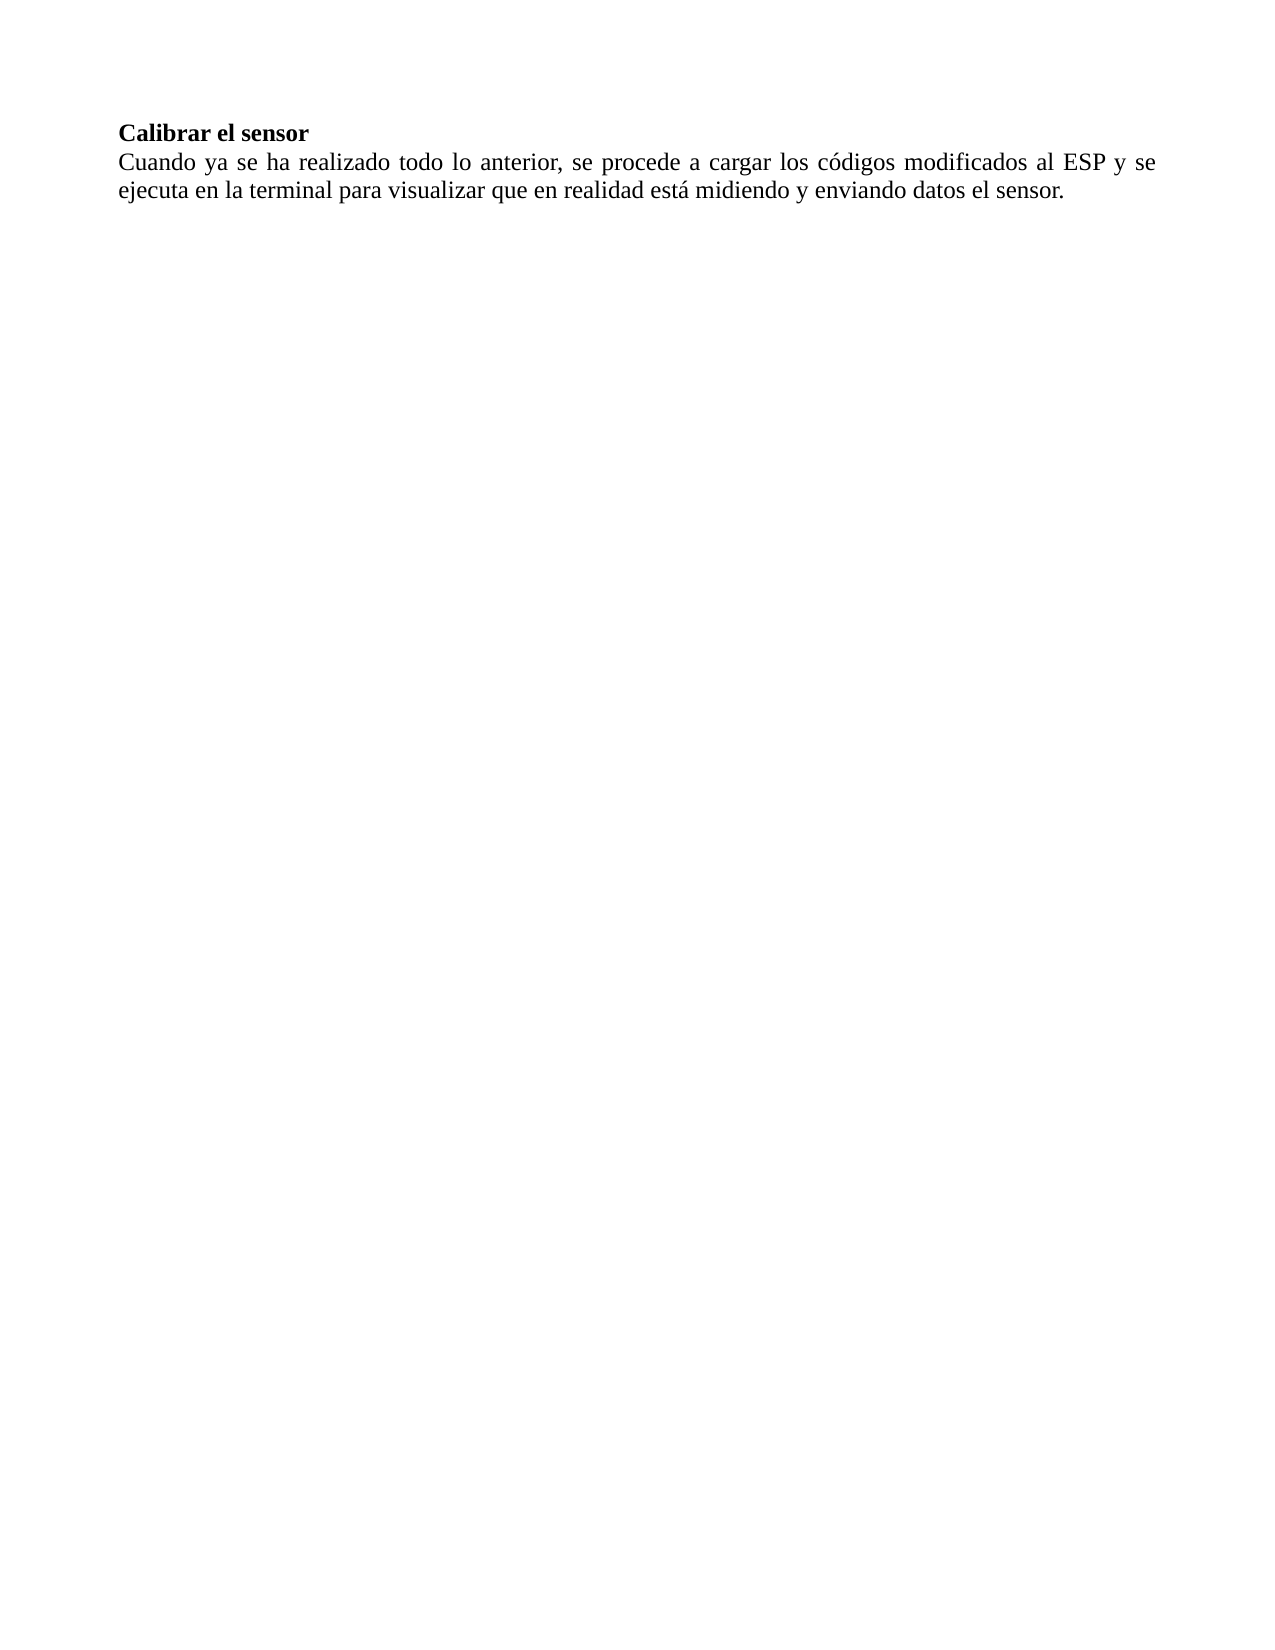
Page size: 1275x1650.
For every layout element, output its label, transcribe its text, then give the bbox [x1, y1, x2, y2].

text Calibrar el sensor [118, 118, 1157, 147]
text Cuando ya se ha realizado todo lo anterior, se procede a cargar los códigos modificados al ESP y se ejecuta en la terminal para visualizar que en realidad está midiendo y enviando datos el sensor. [118, 147, 1157, 204]
